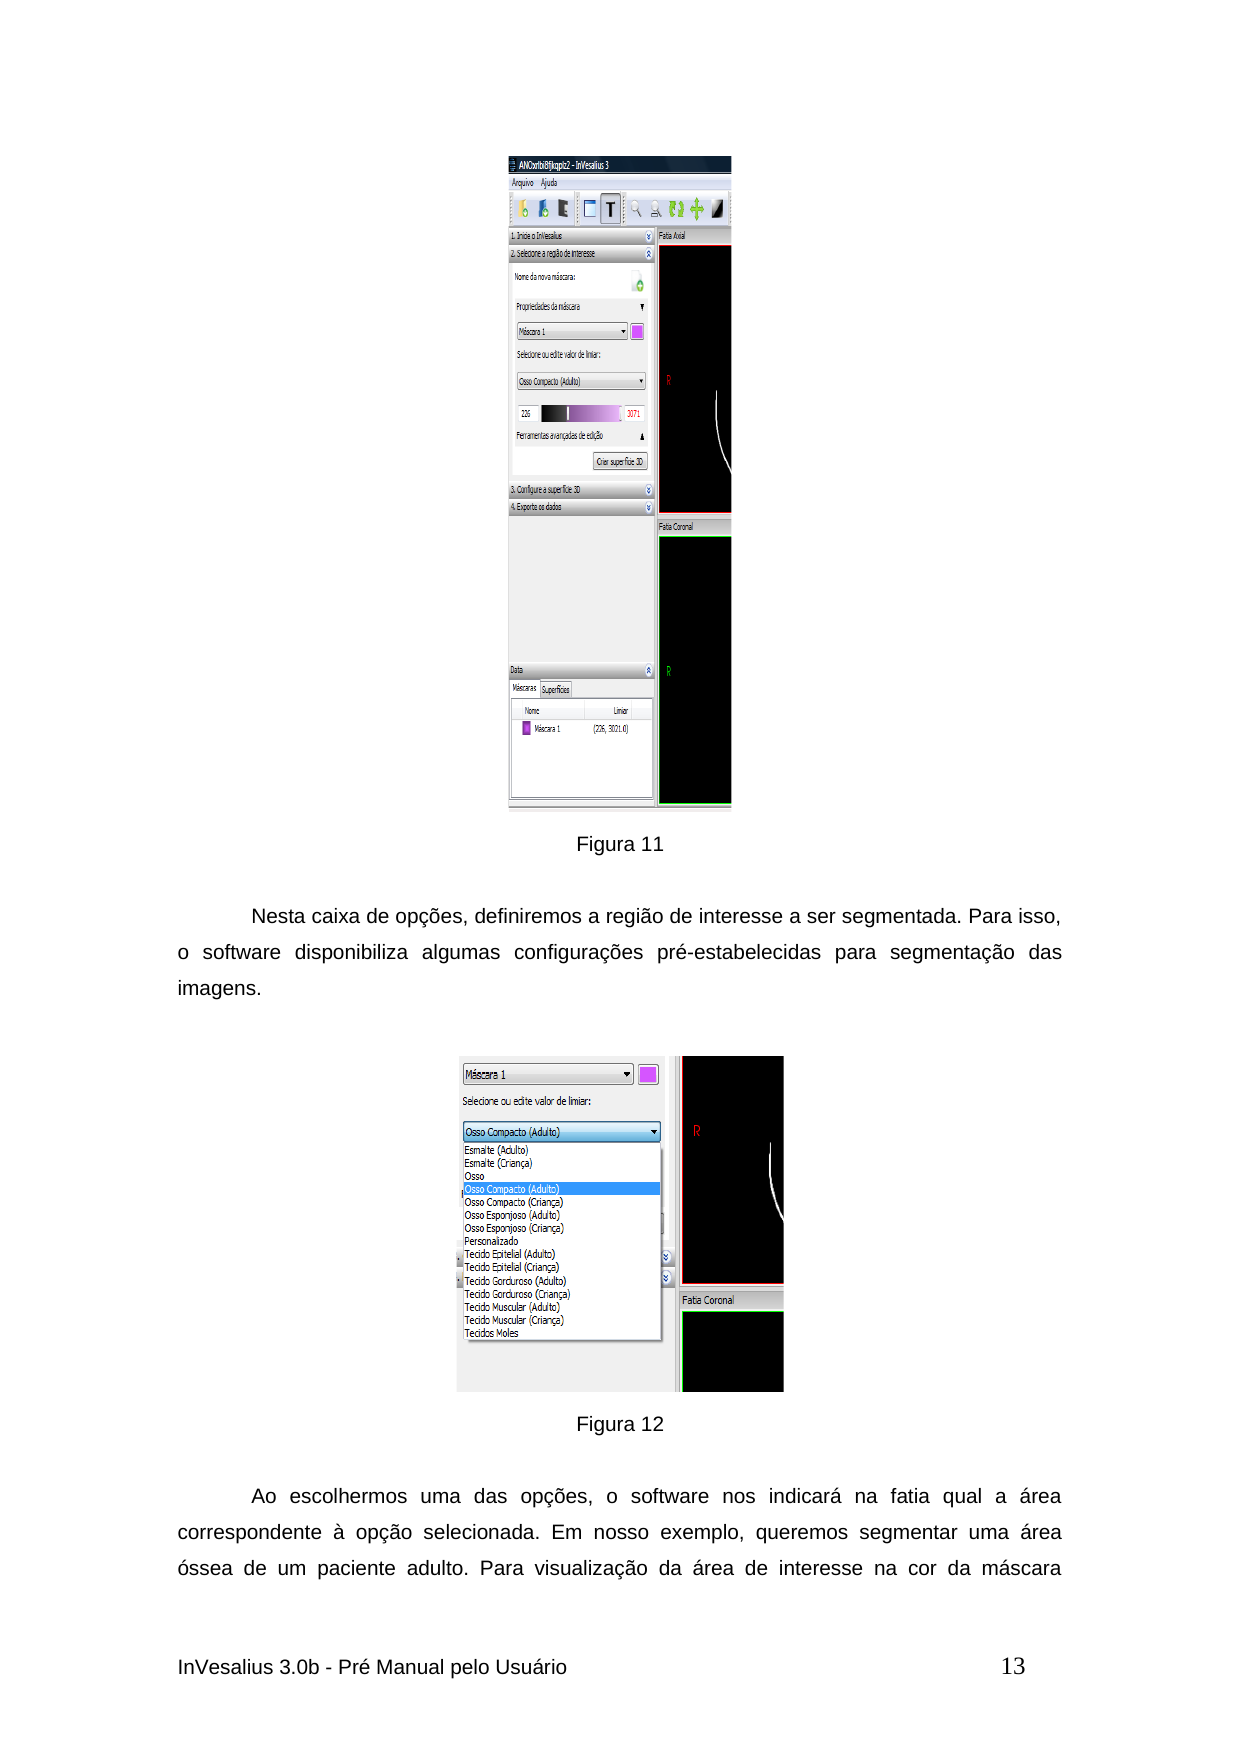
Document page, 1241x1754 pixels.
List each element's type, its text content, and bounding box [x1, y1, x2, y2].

text Nesta caixa de opções, definiremos a região de interesse a ser segmentada. Para isso, o software disponibiliza algumas configurações pré-estabelecidas para segmentação das imagens. [177, 904, 1063, 1000]
picture [456, 1056, 466, 1392]
text Figura 12 [177, 1412, 1063, 1436]
text Ao escolhermos uma das opções, o software nos indicará na fatia qual a área correspondente à opção selecionada. Em nosso exemplo, queremos segmentar uma área óssea de um paciente adulto. Para visualização da área de interesse na cor da máscara [177, 1484, 1063, 1580]
text Figura 11 [177, 832, 1063, 856]
